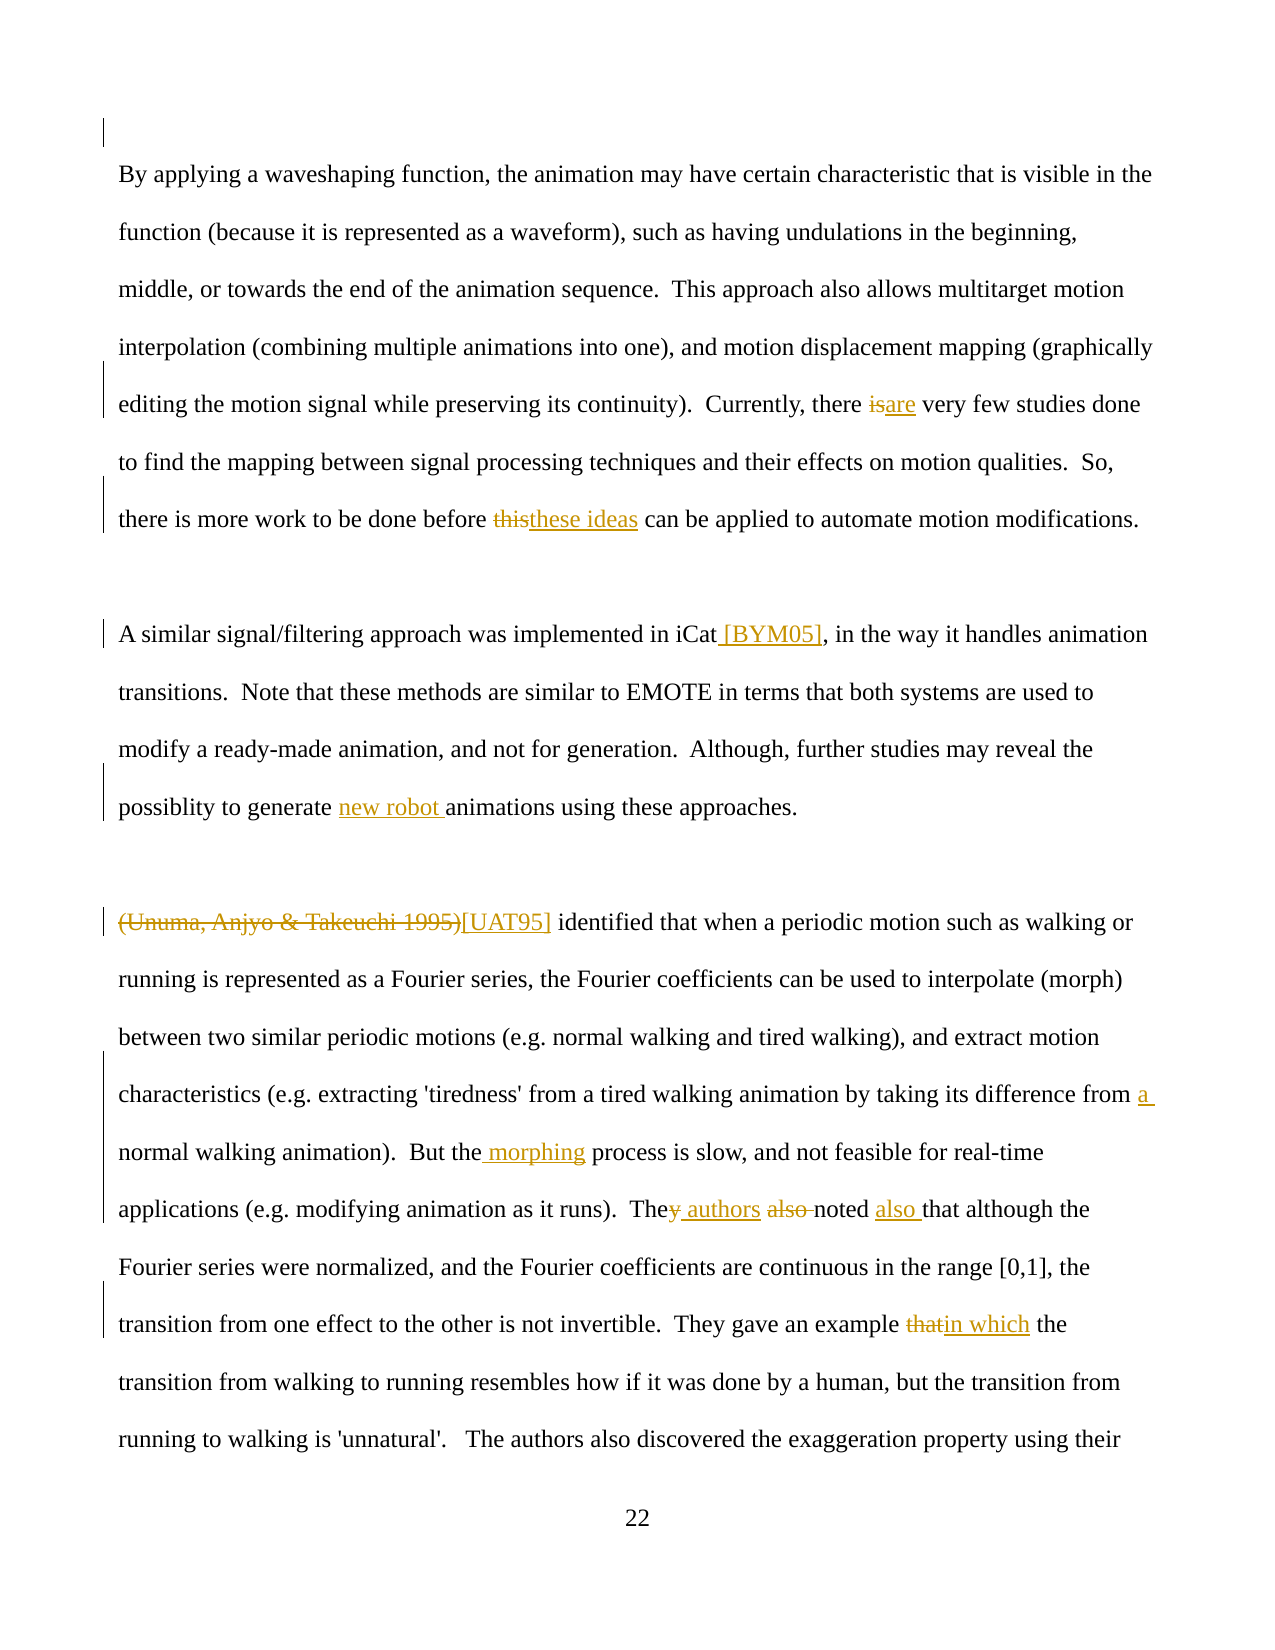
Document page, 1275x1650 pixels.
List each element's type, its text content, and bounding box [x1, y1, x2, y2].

text By applying a waveshaping function, the animation may have certain characteristic that is visible in the function (because it is represented as a waveform), such as having undulations in the beginning, middle, or towards the end of the animation sequence. This approach also allows multitarget motion interpolation (combining multiple animations into one), and motion displacement mapping (graphically editing the motion signal while preserving its continuity). Currently, there are very few studies done to find the mapping between signal processing techniques and their effects on motion qualities. So, there is more work to be done before these ideas can be applied to automate motion modifications. [118, 159, 1157, 533]
text [UAT95] identified that when a periodic motion such as walking or running is represented as a Fourier series, the Fourier coefficients can be used to interpolate (morph) between two similar periodic motions (e.g. normal walking and tired walking), and extract motion characteristics (e.g. extracting 'tiredness' from a tired walking animation by taking its difference from a normal walking animation). But the morphing process is slow, and not feasible for real-time applications (e.g. modifying animation as it runs). The authors noted also that although the Fourier series were normalized, and the Fourier coefficients are continuous in the range [0,1], the transition from one effect to the other is not invertible. They gave an example in which the transition from walking to running resembles how if it was done by a human, but the transition from running to walking is 'unnatural'. The authors also discovered the exaggeration property using their approach; this is achieved by increasing the coefficients for lower-frequency components. [118, 907, 1157, 1453]
text A similar signal/filtering approach was implemented in iCat [BYM05], in the way it handles animation transitions. Note that these methods are similar to EMOTE in terms that both systems are used to modify a ready-made animation, and not for generation. Although, further studies may reveal the possiblity to generate new robot animations using these approaches. [118, 619, 1157, 821]
